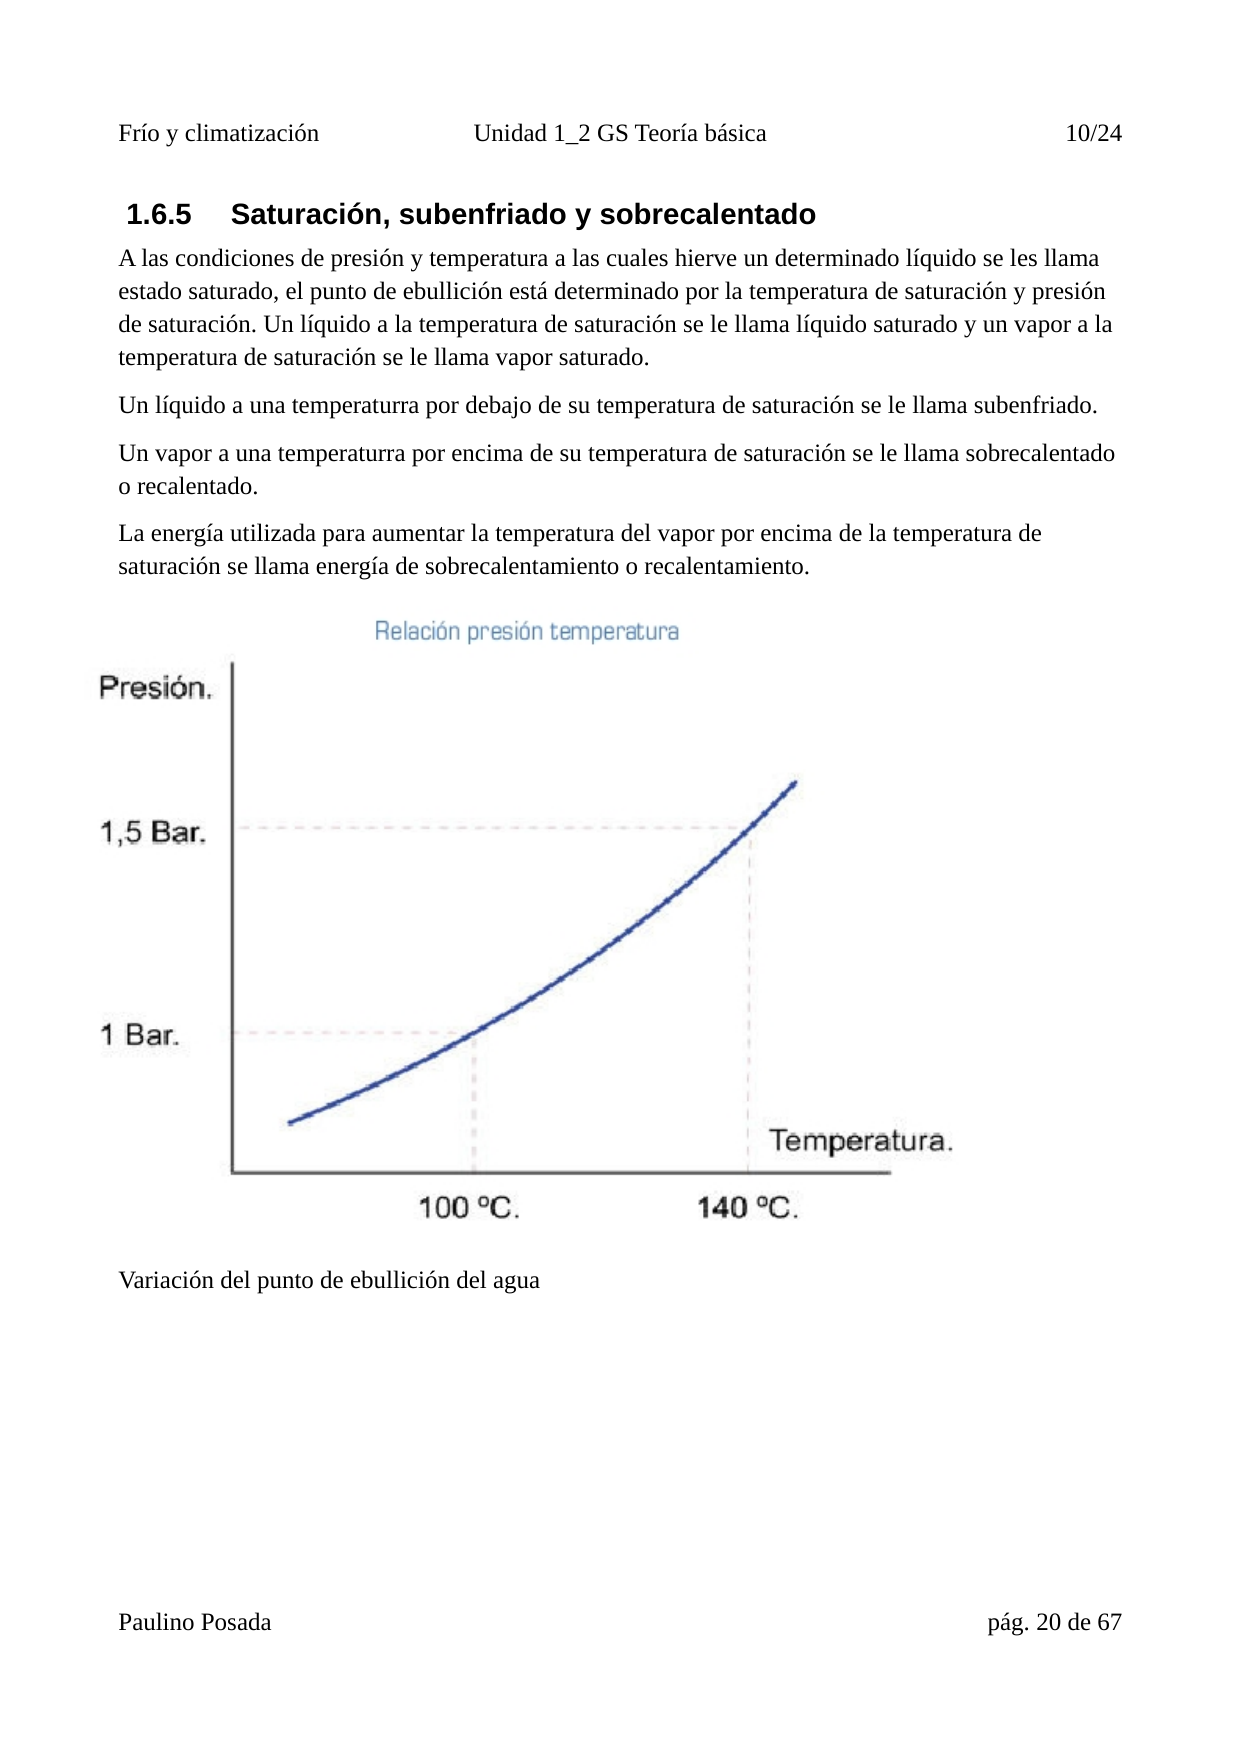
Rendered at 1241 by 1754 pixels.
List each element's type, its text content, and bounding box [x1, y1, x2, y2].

picture [73, 582, 968, 1244]
text Un vapor a una temperaturra por encima de su temperatura de saturación se le llama sobrecalentado o recalentado. [118, 438, 1122, 499]
text Un líquido a una temperaturra por debajo de su temperatura de saturación se le llama subenfriado. [118, 390, 1122, 419]
text A las condiciones de presión y temperatura a las cuales hierve un determinado líquido se les llama estado saturado, el punto de ebullición está determinado por la temperatura de saturación y presión de saturación. Un líquido a la temperatura de saturación se le llama líquido saturado y un vapor a la temperatura de saturación se le llama vapor saturado. [118, 243, 1122, 371]
text Variación del punto de ebullición del agua [118, 1265, 1122, 1294]
subtitle Saturación, subenfriado y sobrecalentado [118, 197, 1122, 231]
text La energía utilizada para aumentar la temperatura del vapor por encima de la temperatura de saturación se llama energía de sobrecalentamiento o recalentamiento. [118, 518, 1122, 580]
